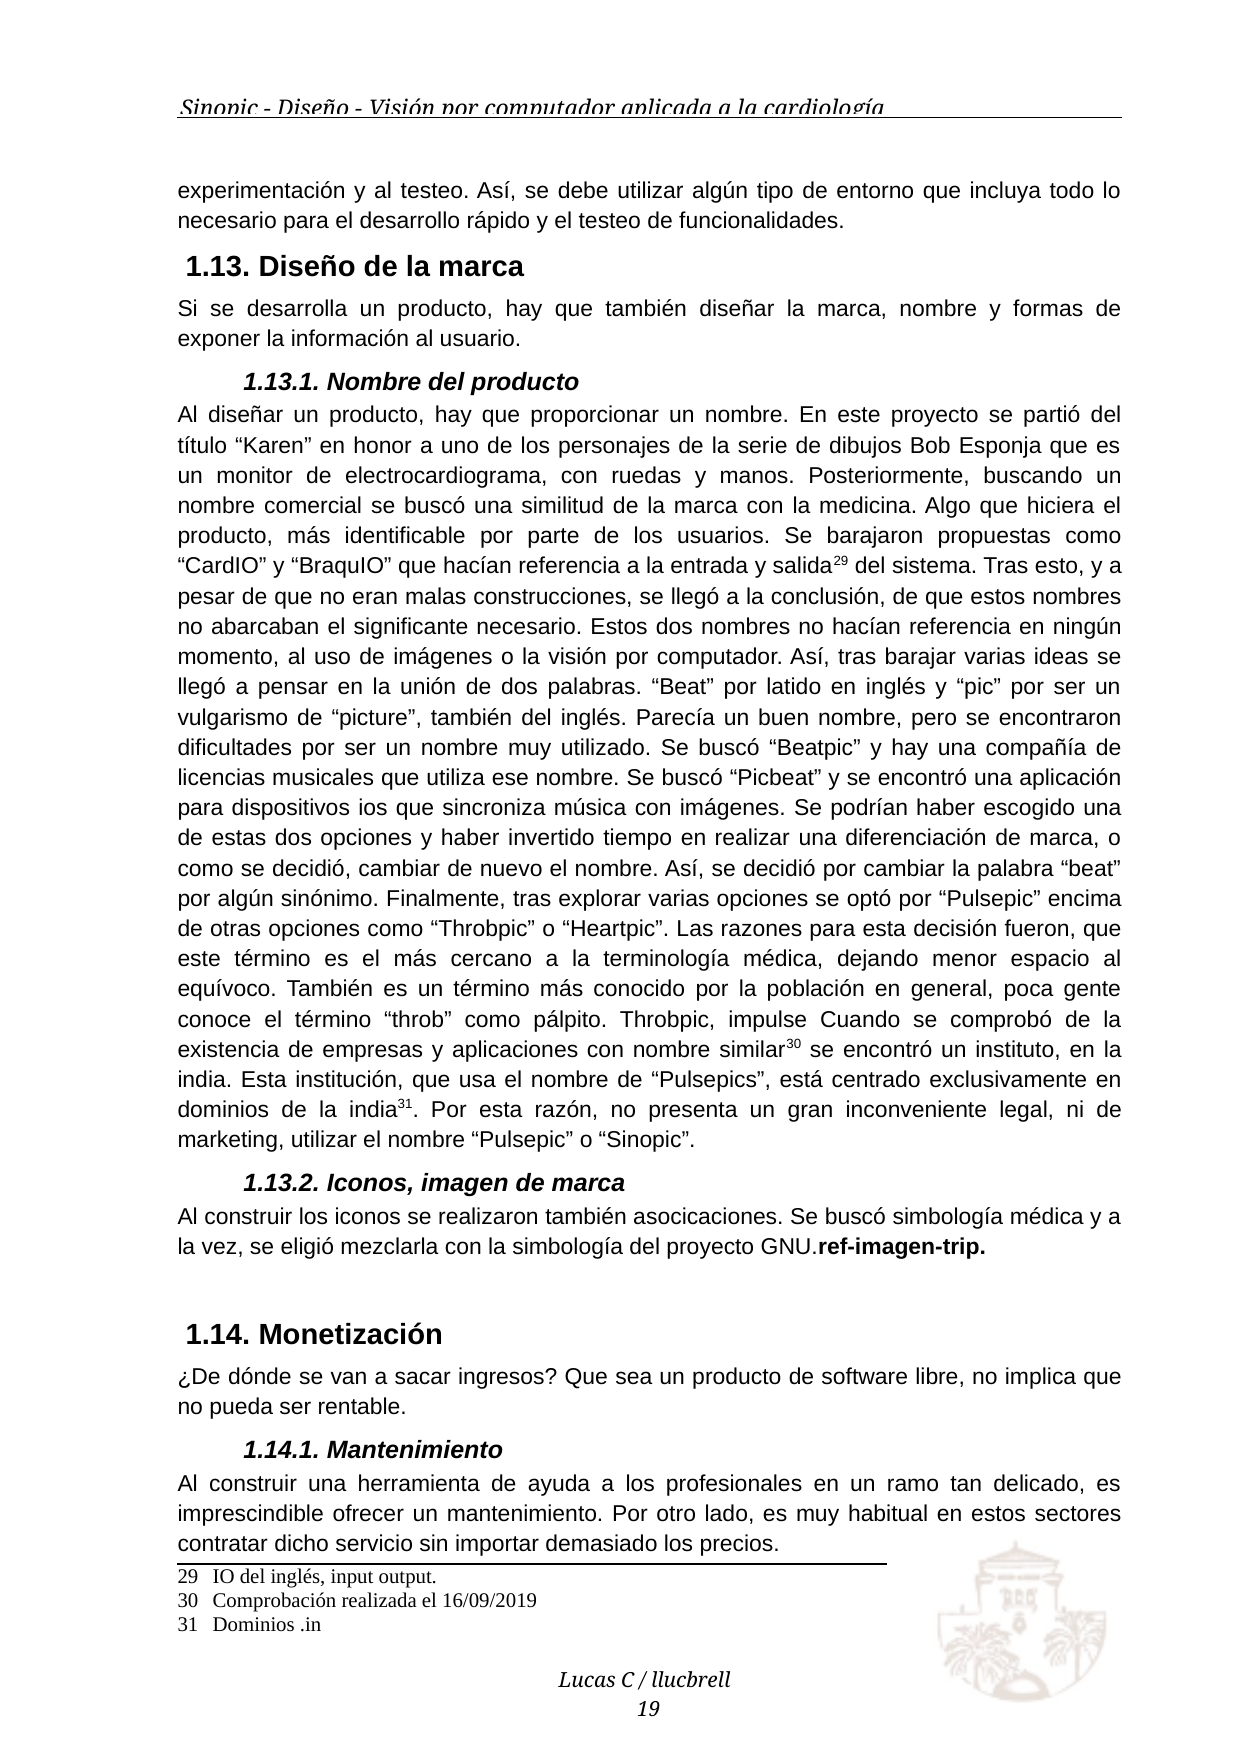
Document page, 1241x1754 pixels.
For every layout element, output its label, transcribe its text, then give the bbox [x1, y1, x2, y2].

text IO del inglés, input output. [177, 1564, 1122, 1588]
list Iconos, imagen de marca [177, 1168, 1122, 1197]
list Mantenimiento [177, 1435, 1122, 1463]
text Al diseñar un producto, hay que proporcionar un nombre. En este proyecto se partió del título “Karen” en honor a uno de los personajes de la serie de dibujos Bob Esponja que es un monitor de electrocardiograma, con ruedas y manos. Posteriormente, buscando un nombre comercial se buscó una similitud de la marca con la medicina. Algo que hiciera el producto, más identificable por parte de los usuarios. Se barajaron propuestas como “CardIO” y “BraquIO” que hacían referencia a la entrada y salida del sistema. Tras esto, y a pesar de que no eran malas construcciones, se llegó a la conclusión, de que estos nombres no abarcaban el significante necesario. Estos dos nombres no hacían referencia en ningún momento, al uso de imágenes o la visión por computador. Así, tras barajar varias ideas se llegó a pensar en la unión de dos palabras. “Beat” por latido en inglés y “pic” por ser un vulgarismo de “picture”, también del inglés. Parecía un buen nombre, pero se encontraron dificultades por ser un nombre muy utilizado. Se buscó “Beatpic” y hay una compañía de licencias musicales que utiliza ese nombre. Se buscó “Picbeat” y se encontró una aplicación para dispositivos ios que sincroniza música con imágenes. Se podrían haber escogido una de estas dos opciones y haber invertido tiempo en realizar una diferenciación de marca, o como se decidió, cambiar de nuevo el nombre. Así, se decidió por cambiar la palabra “beat” por algún sinónimo. Finalmente, tras explorar varias opciones se optó por “Pulsepic” encima de otras opciones como “Throbpic” o “Heartpic”. Las razones para esta decisión fueron, que este término es el más cercano a la terminología médica, dejando menor espacio al equívoco. También es un término más conocido por la población en general, poca gente conoce el término “throb” como pálpito. Throbpic, impulse Cuando se comprobó de la existencia de empresas y aplicaciones con nombre similar se encontró un instituto, en la india. Esta institución, que usa el nombre de “Pulsepics”, está centrado exclusivamente en dominios de la india. Por esta razón, no presenta un gran inconveniente legal, ni de marketing, utilizar el nombre “Pulsepic” o “Sinopic”. [177, 401, 1122, 1153]
text Comprobación realizada el 16/09/2019 [177, 1588, 1122, 1612]
text Al construir una herramienta de ayuda a los profesionales en un ramo tan delicado, es imprescindible ofrecer un mantenimiento. Por otro lado, es muy habitual en estos sectores contratar dicho servicio sin importar demasiado los precios. [177, 1469, 1122, 1556]
text ¿De dónde se van a sacar ingresos? Que sea un producto de software libre, no implica que no pueda ser rentable. [177, 1363, 1122, 1419]
list Nombre del producto [177, 367, 1122, 396]
text experimentación y al testeo. Así, se debe utilizar algún tipo de entorno que incluya todo lo necesario para el desarrollo rápido y el testeo de funcionalidades. [177, 177, 1122, 234]
text Al construir los iconos se realizaron también asocicaciones. Se buscó simbología médica y a la vez, se eligió mezclarla con la simbología del proyecto GNU.ref-imagen-trip. [177, 1203, 1122, 1260]
text Si se desarrolla un producto, hay que también diseñar la marca, nombre y formas de exponer la información al usuario. [177, 294, 1122, 351]
list Monetización [177, 1317, 1122, 1351]
list Diseño de la marca [177, 249, 1122, 283]
text Dominios .in [177, 1612, 1122, 1636]
